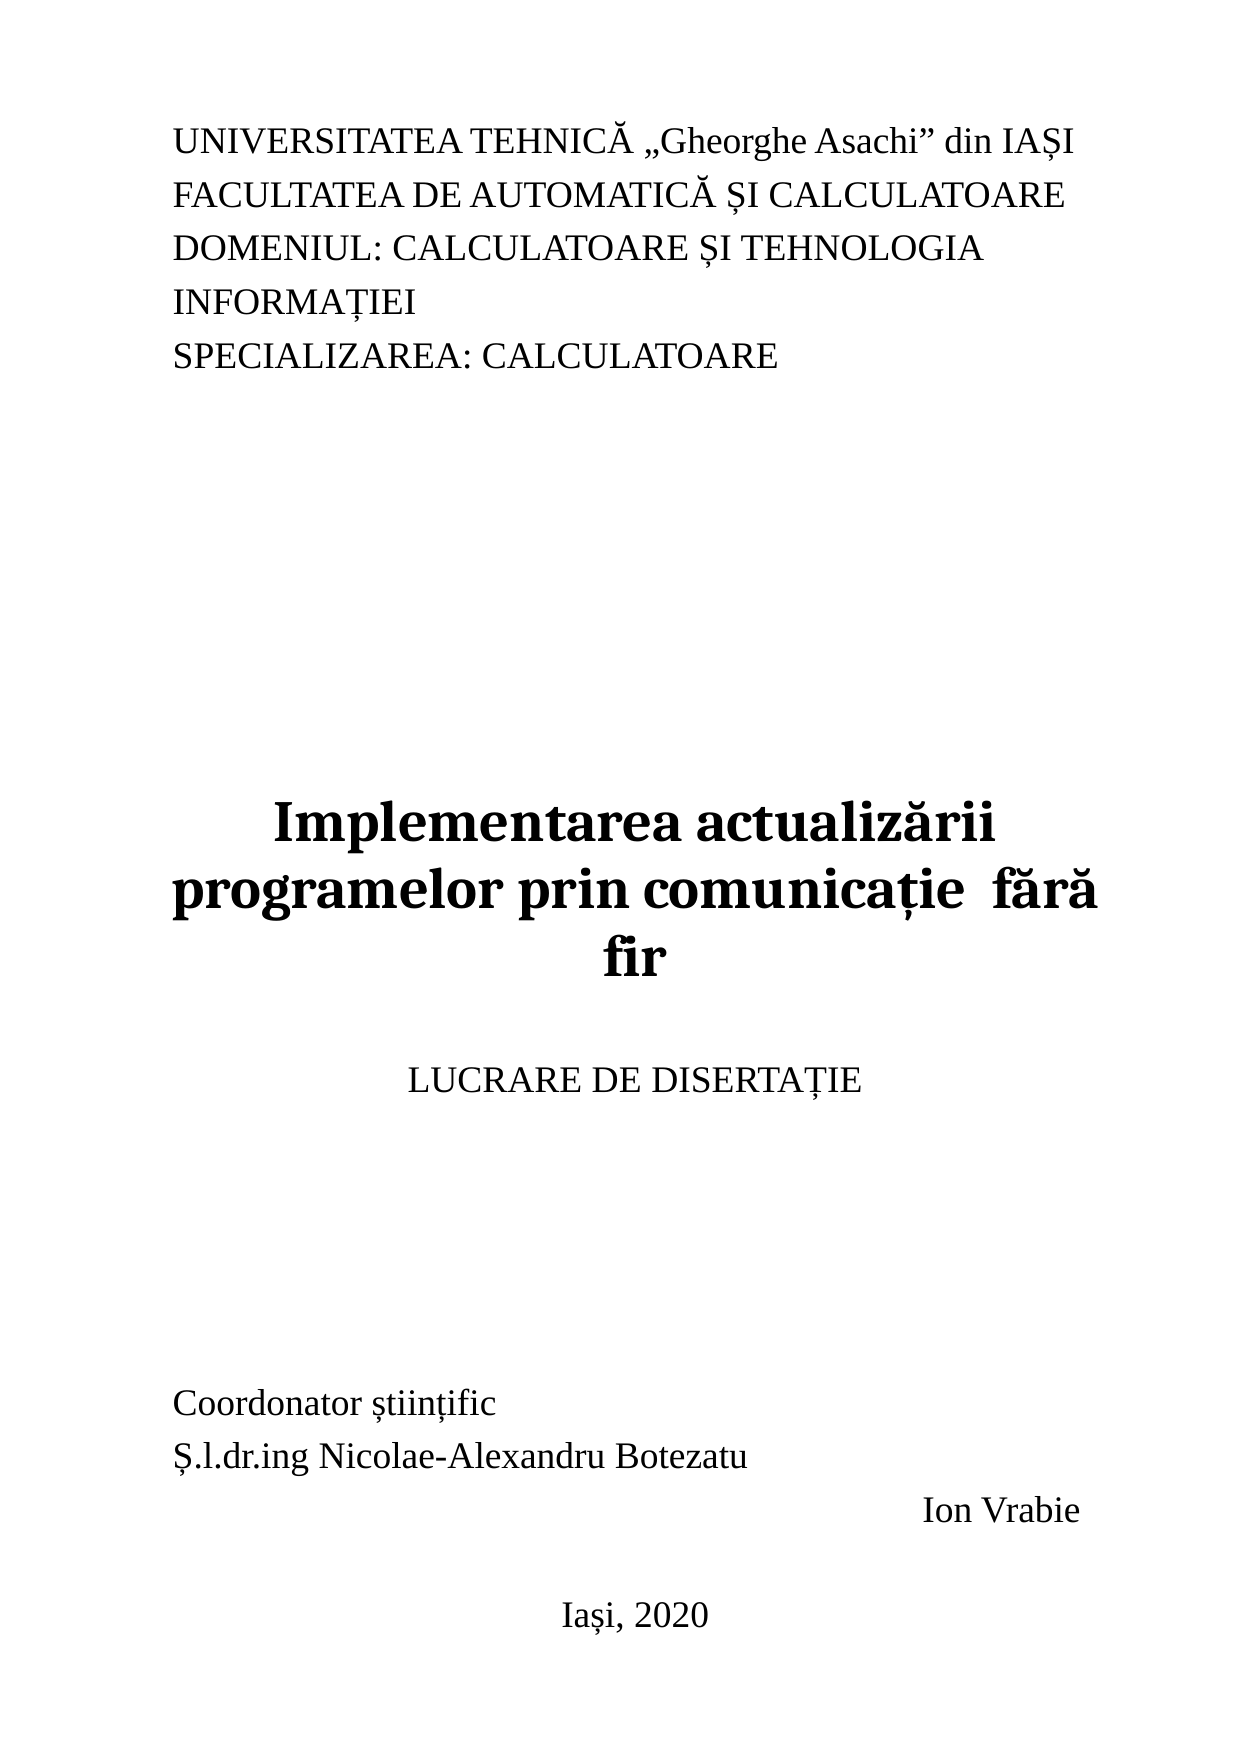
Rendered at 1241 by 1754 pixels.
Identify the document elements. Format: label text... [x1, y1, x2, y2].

text SPECIALIZAREA: CALCULATOARE [172, 333, 1122, 377]
text UNIVERSITATEA TEHNICĂ „Gheorghe Asachi” din IAȘI [172, 118, 1122, 161]
text Ion Vrabie [172, 1488, 1122, 1531]
text Ș.l.dr.ing Nicolae-Alexandru Botezatu [172, 1434, 1122, 1477]
text Coordonator științific [172, 1380, 1122, 1423]
title Implementarea actualizării programelor prin comunicație fără fir [148, 789, 1122, 991]
text FACULTATEA DE AUTOMATICĂ ȘI CALCULATOARE [172, 172, 1122, 215]
text DOMENIUL: CALCULATOARE ȘI TEHNOLOGIA INFORMAȚIEI [172, 226, 1122, 323]
text LUCRARE DE DISERTAȚIE [148, 1057, 1122, 1100]
